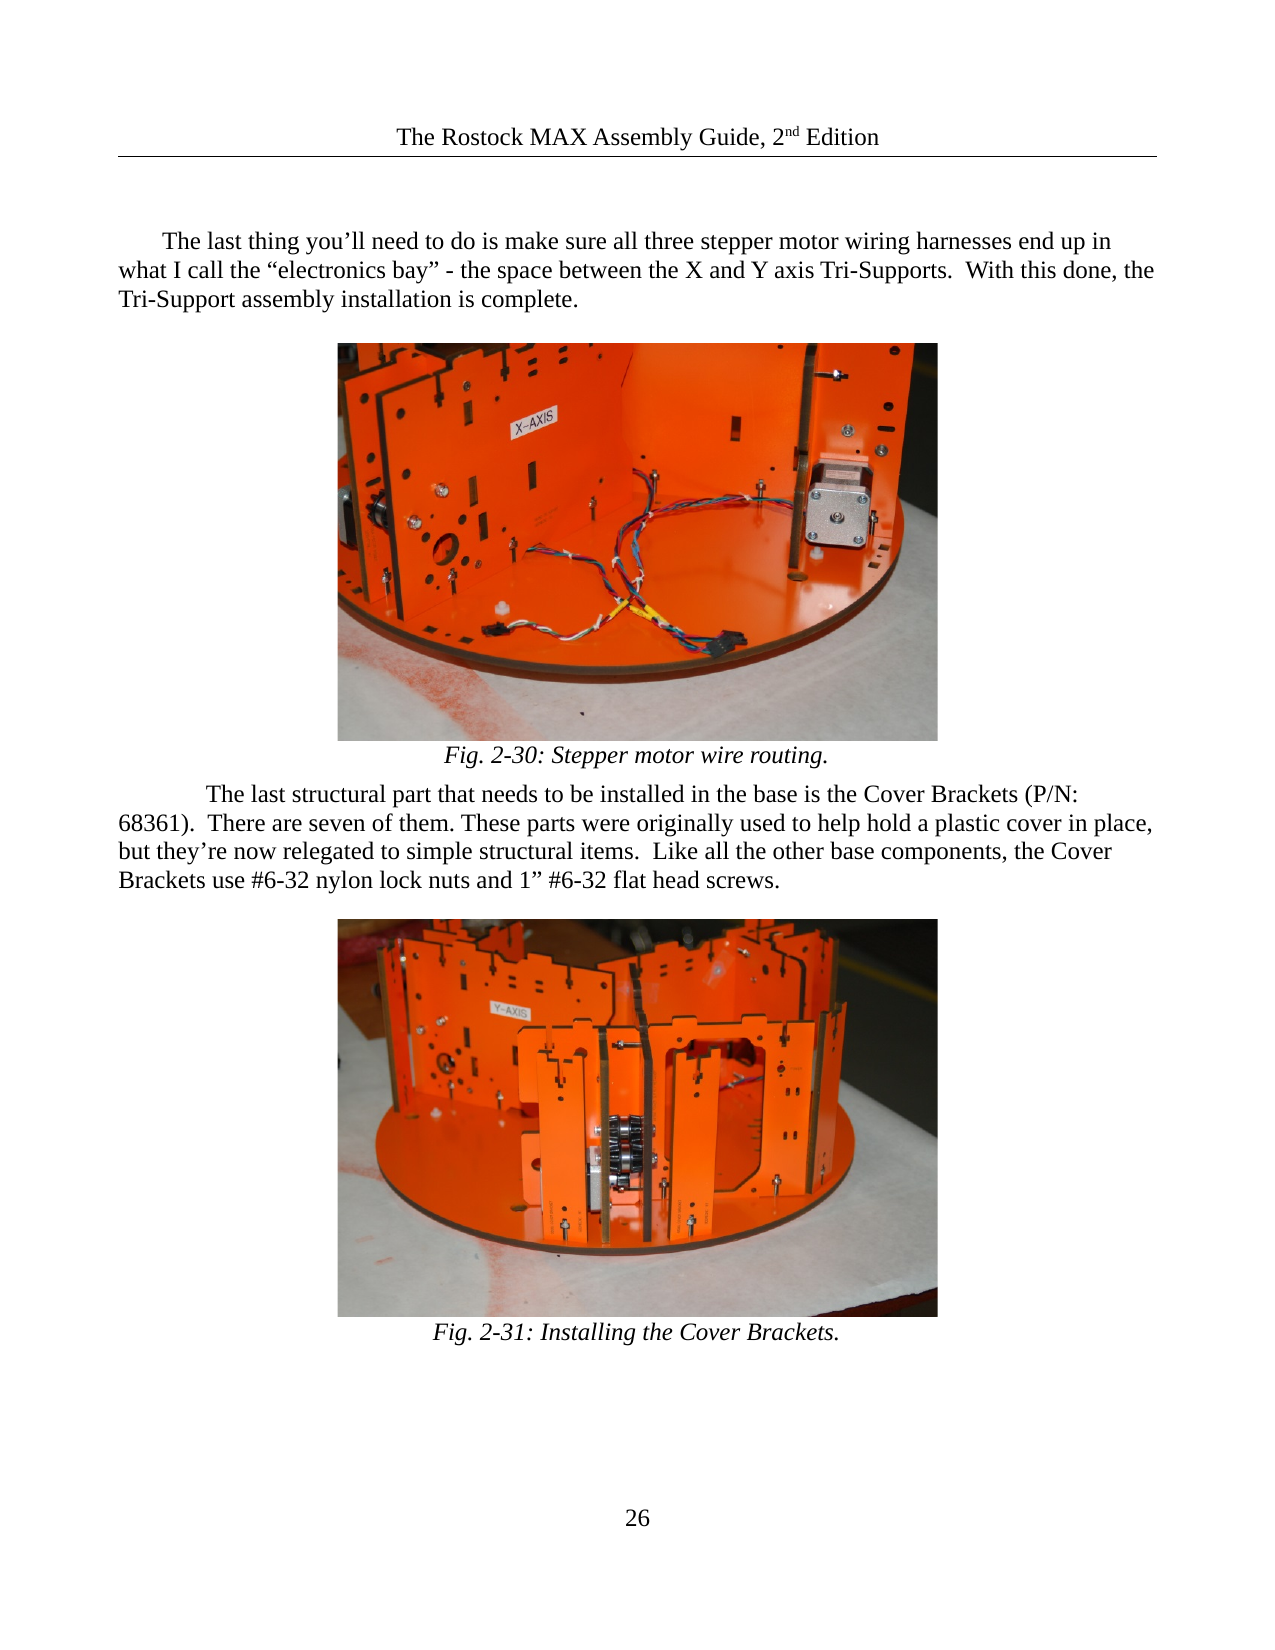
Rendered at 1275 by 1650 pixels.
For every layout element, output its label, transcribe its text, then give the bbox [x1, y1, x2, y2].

text The last thing you’ll need to do is make sure all three stepper motor wiring harnesses end up in what I call the “electronics bay” - the space between the X and Y axis Tri-Supports. With this done, the Tri-Support assembly installation is complete. [118, 226, 1157, 313]
picture [337, 919, 938, 1317]
picture [337, 343, 938, 741]
text The last structural part that needs to be installed in the base is the Cover Brackets (P/N: 68361). There are seven of them. These parts were originally used to help hold a plastic cover in place, but they’re now relegated to simple structural items. Like all the other base components, the Cover Brackets use #6-32 nylon lock nuts and 1” #6-32 flat head screws. [118, 779, 1157, 894]
text Fig. 2-31: Installing the Cover Brackets. [337, 1317, 937, 1345]
text Fig. 2-30: Stepper motor wire routing. [337, 741, 937, 769]
